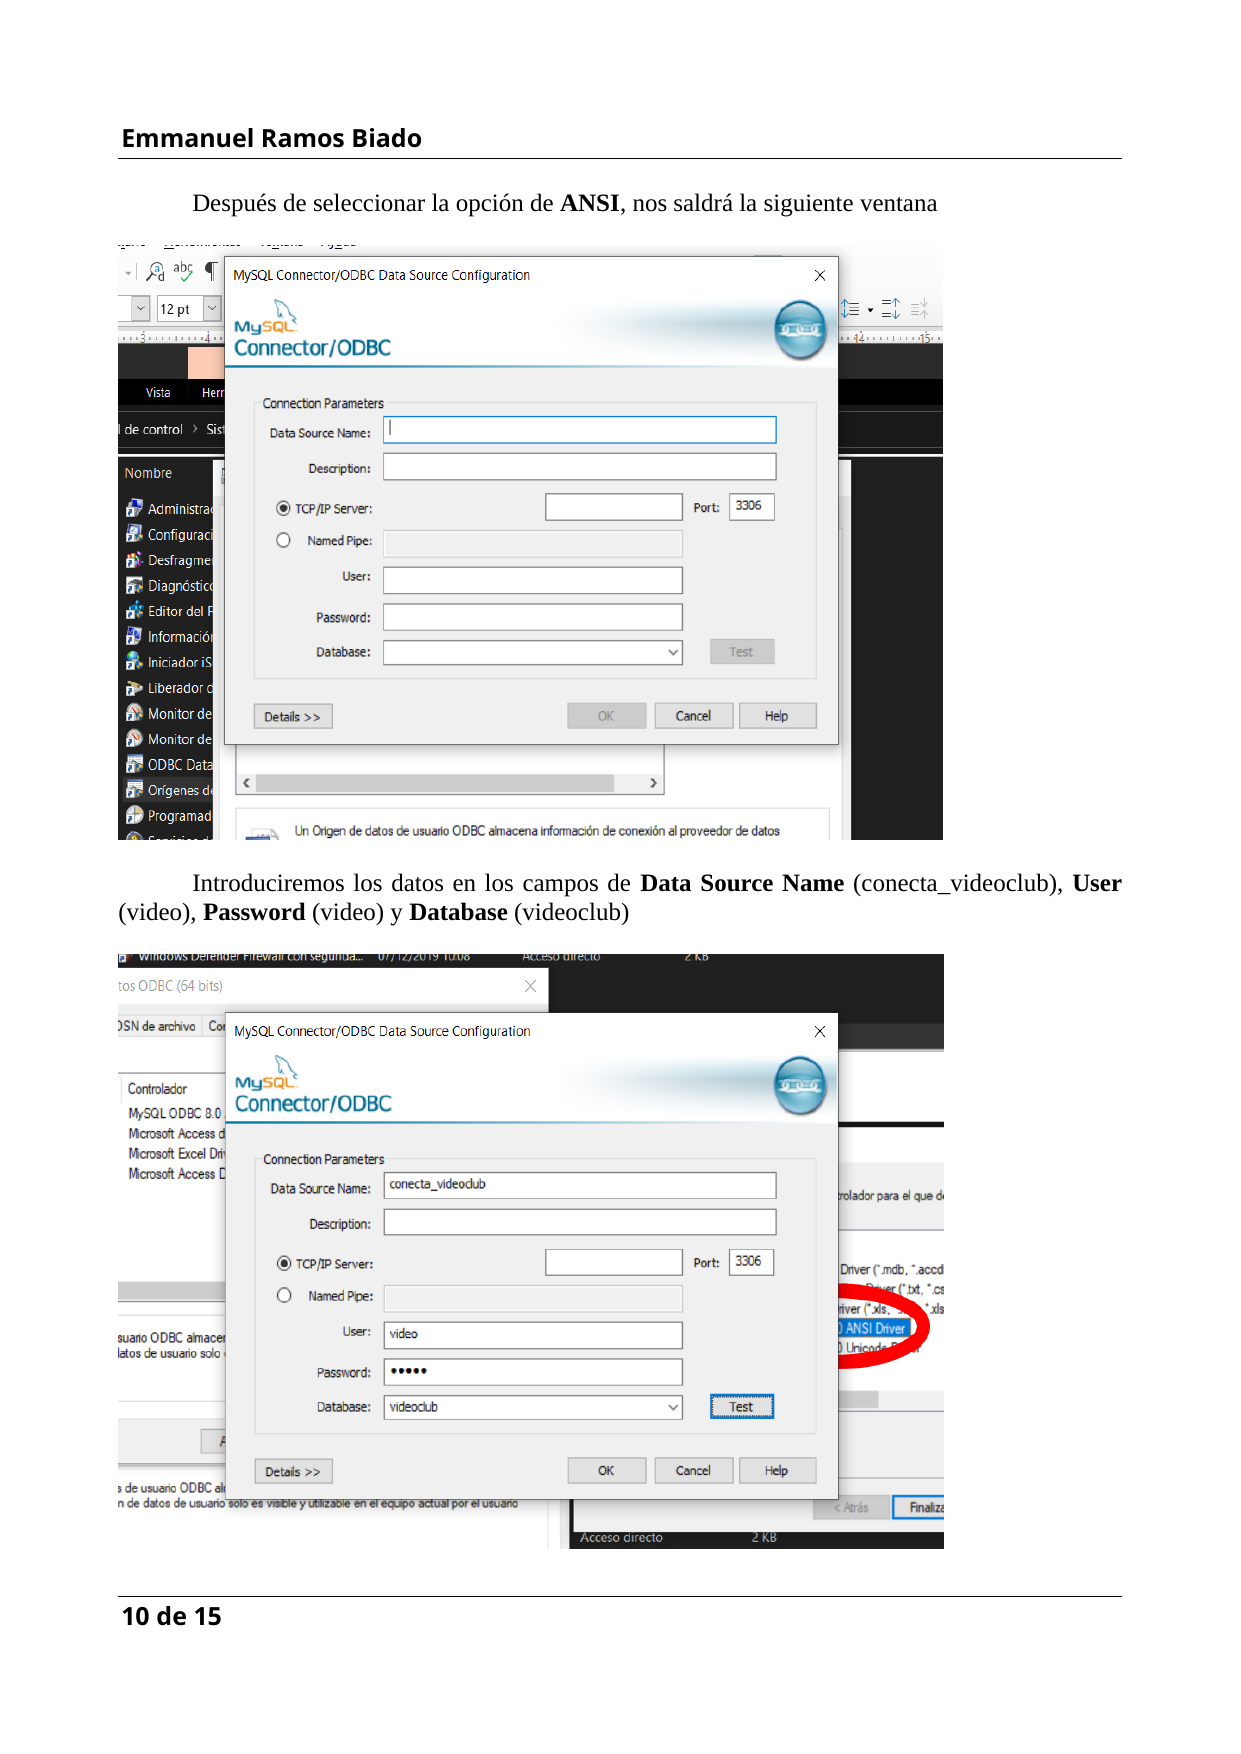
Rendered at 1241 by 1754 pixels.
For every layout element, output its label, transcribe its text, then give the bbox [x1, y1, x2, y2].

picture [118, 954, 944, 1549]
text Después de seleccionar la opción de ANSI, nos saldrá la siguiente ventana [118, 188, 1122, 216]
picture [118, 245, 943, 840]
text Introduciremos los datos en los campos de Data Source Name (conecta_videoclub), User (video), Password (video) y Database (videoclub) [118, 868, 1122, 926]
